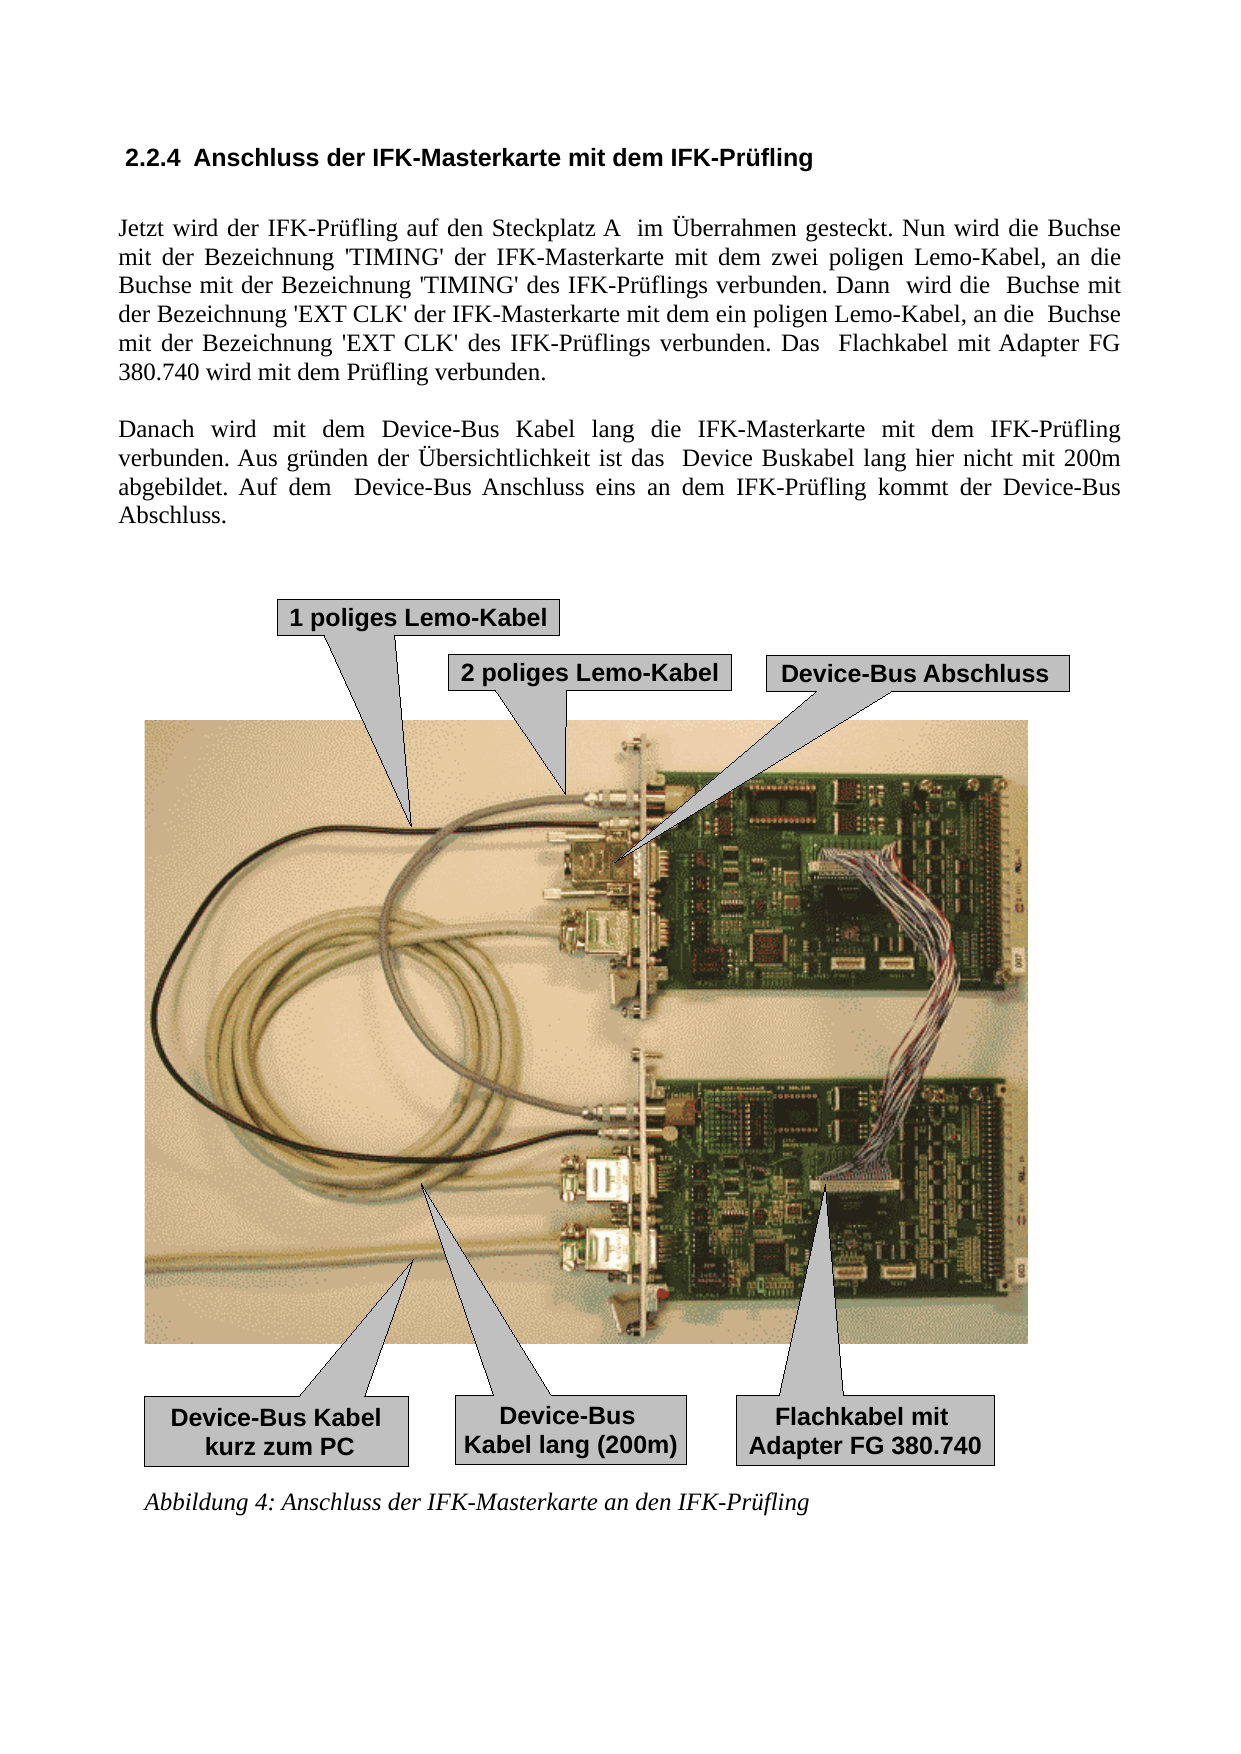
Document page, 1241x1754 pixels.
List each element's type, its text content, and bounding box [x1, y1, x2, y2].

text Jetzt wird der IFK-Prüfling auf den Steckplatz A im Überrahmen gesteckt. Nun wird die Buchse mit der Bezeichnung 'TIMING' der IFK-Masterkarte mit dem zwei poligen Lemo-Kabel, an die Buchse mit der Bezeichnung 'TIMING' des IFK-Prüflings verbunden. Dann wird die Buchse mit der Bezeichnung 'EXT CLK' der IFK-Masterkarte mit dem ein poligen Lemo-Kabel, an die Buchse mit der Bezeichnung 'EXT CLK' des IFK-Prüflings verbunden. Das Flachkabel mit Adapter FG 380.740 wird mit dem Prüfling verbunden. [118, 213, 1122, 386]
picture [144, 720, 1028, 1344]
text Abbildung 4: Anschluss der IFK-Masterkarte an den IFK-Prüfling [144, 1344, 1028, 1516]
text Danach wird mit dem Device-Bus Kabel lang die IFK-Masterkarte mit dem IFK-Prüfling verbunden. Aus gründen der Übersichtlichkeit ist das Device Buskabel lang hier nicht mit 200m abgebildet. Auf dem Device-Bus Anschluss eins an dem IFK-Prüfling kommt der Device-Bus Abschluss. [118, 414, 1122, 529]
subtitle Anschluss der IFK-Masterkarte mit dem IFK-Prüfling [118, 143, 1122, 172]
